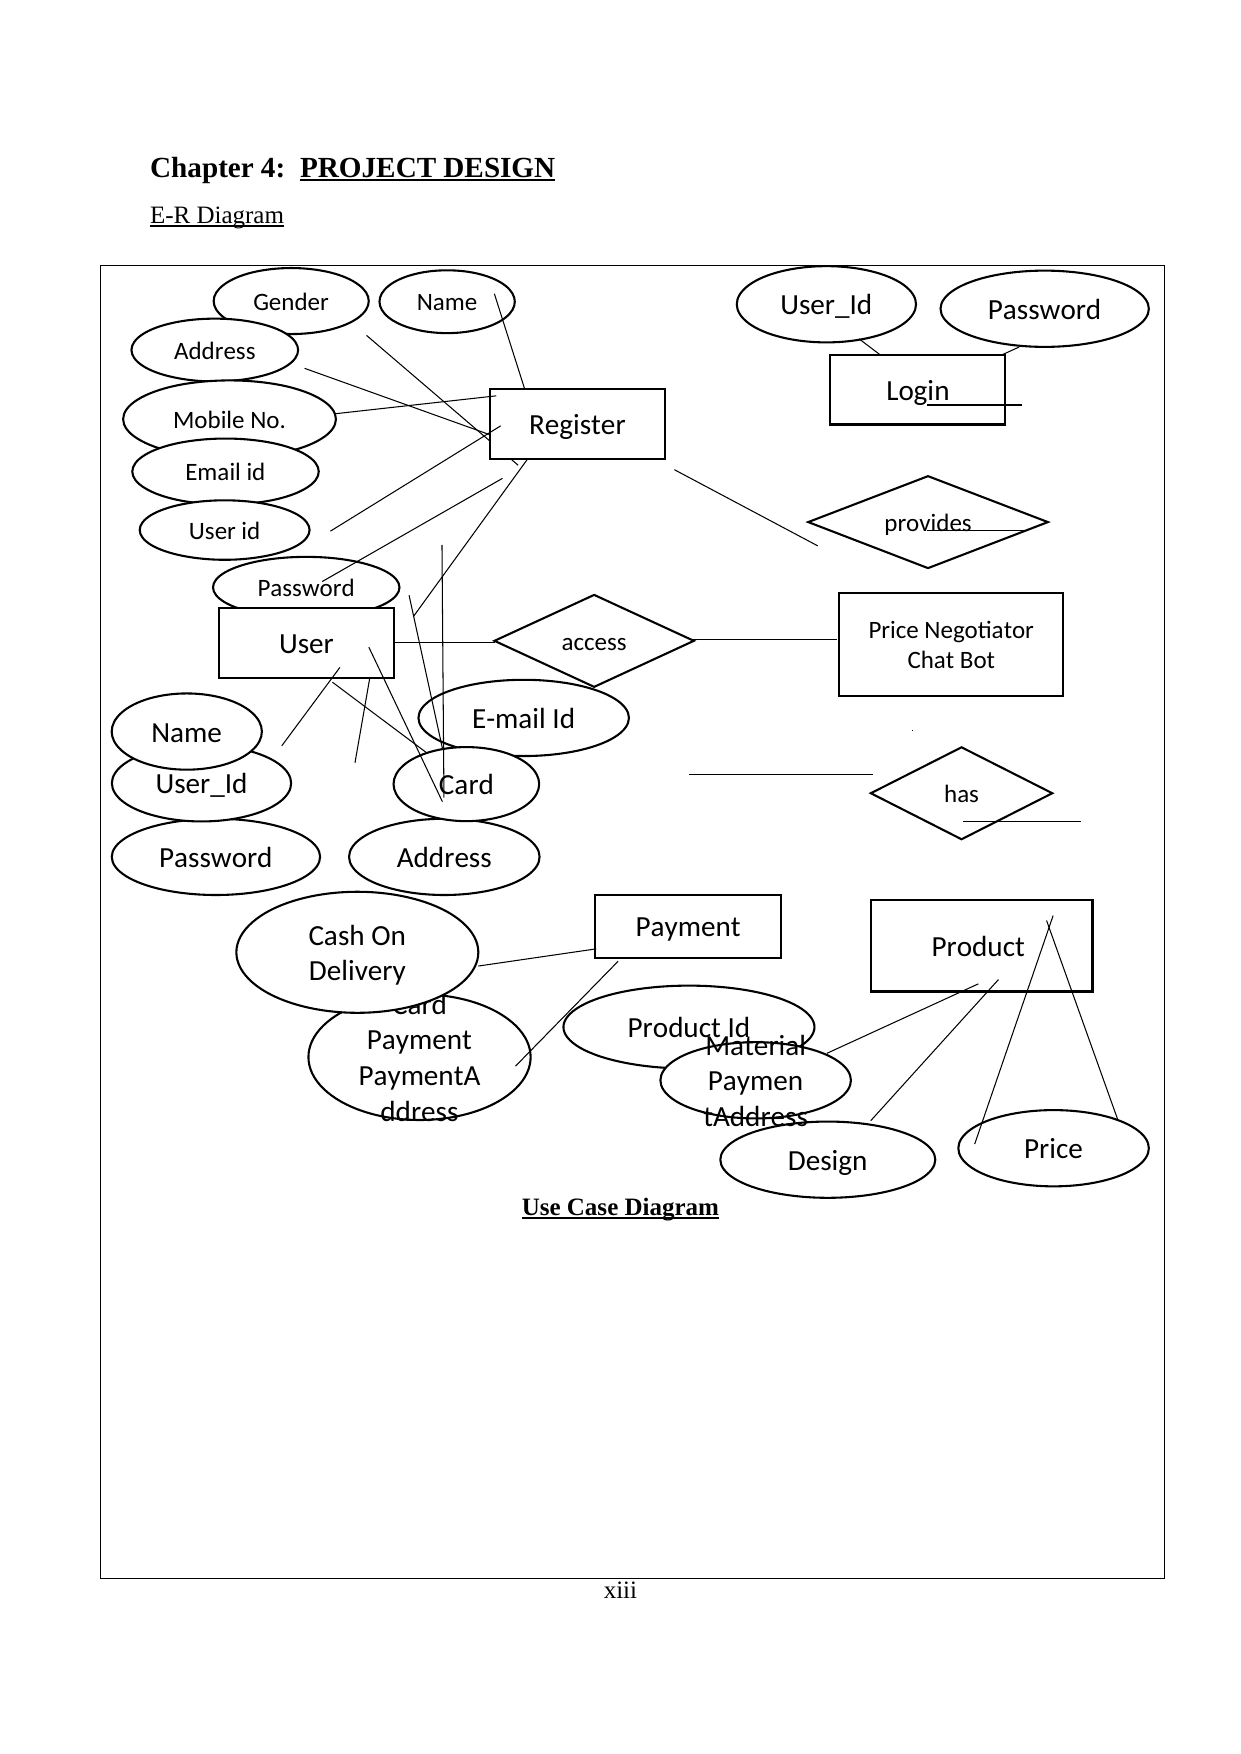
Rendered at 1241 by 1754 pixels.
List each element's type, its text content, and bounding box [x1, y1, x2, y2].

text E-R Diagram [150, 200, 1090, 229]
text Use Case Diagram [150, 1192, 1090, 1221]
text Chapter 4: PROJECT DESIGN [150, 150, 1090, 183]
